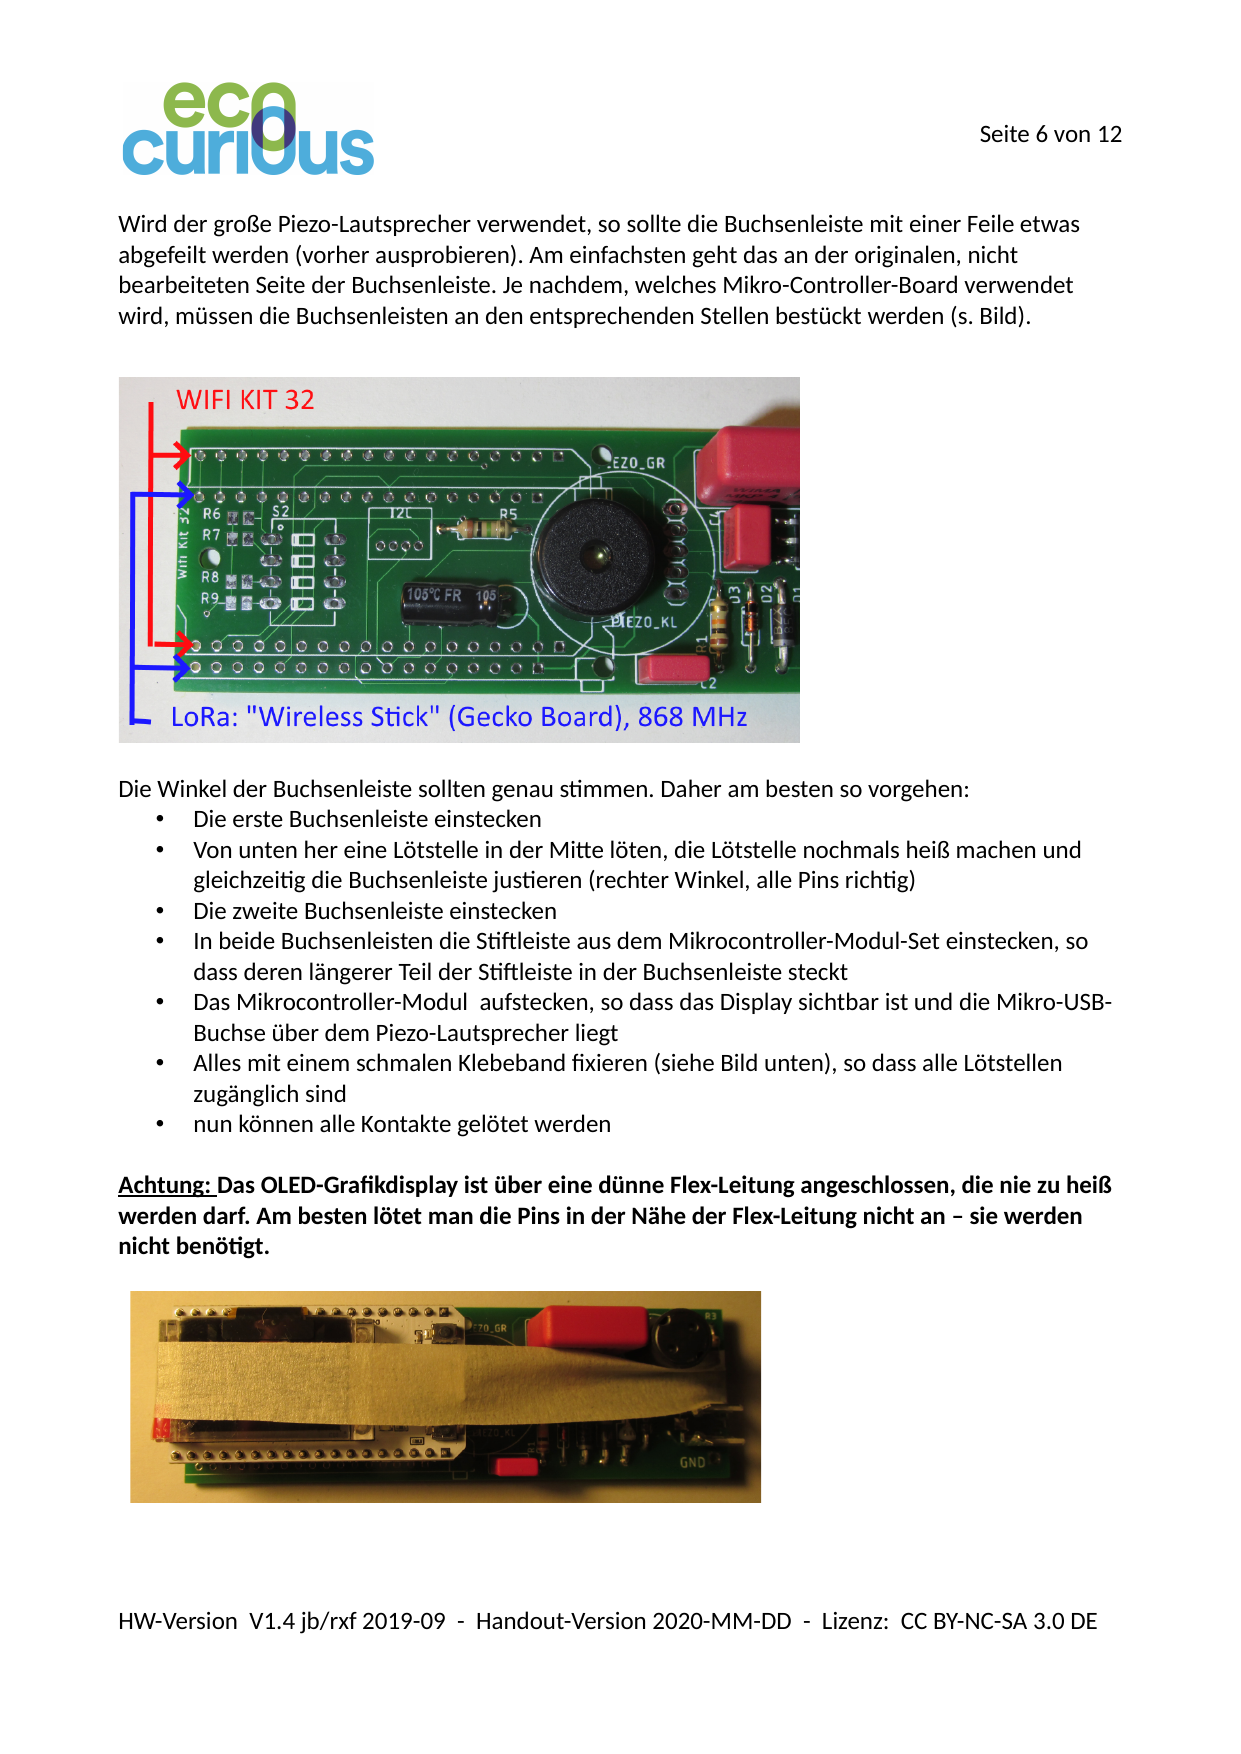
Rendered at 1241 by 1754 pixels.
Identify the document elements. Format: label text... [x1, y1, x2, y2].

text Die Winkel der Buchsenleiste sollten genau stimmen. Daher am besten so vorgehen: [118, 773, 1122, 803]
list Alles mit einem schmalen Klebeband fixieren (siehe Bild unten), so dass alle Lötstellen zugänglich sind [156, 1047, 1122, 1108]
list In beide Buchsenleisten die Stiftleiste aus dem Mikrocontroller-Modul-Set einstecken, so dass deren längerer Teil der Stiftleiste in der Buchsenleiste steckt [156, 925, 1122, 986]
text Wird der große Piezo-Lautsprecher verwendet, so sollte die Buchsenleiste mit einer Feile etwas abgefeilt werden (vorher ausprobieren). Am einfachsten geht das an der originalen, nicht bearbeiteten Seite der Buchsenleiste. Je nachdem, welches Mikro-Controller-Board verwendet wird, müssen die Buchsenleisten an den entsprechenden Stellen bestückt werden (s. Bild). [118, 209, 1122, 331]
picture [130, 1291, 762, 1503]
list Die zweite Buchsenleiste einstecken [156, 895, 1122, 925]
list Das Mikrocontroller-Modul aufstecken, so dass das Display sichtbar ist und die Mikro-USB-Buchse über dem Piezo-Lautsprecher liegt [156, 986, 1122, 1047]
list Die erste Buchsenleiste einstecken [156, 803, 1122, 834]
list Von unten her eine Lötstelle in der Mitte löten, die Lötstelle nochmals heiß machen und gleichzeitig die Buchsenleiste justieren (rechter Winkel, alle Pins richtig) [156, 834, 1122, 895]
picture [122, 82, 374, 175]
text Achtung: Das OLED-Grafikdisplay ist über eine dünne Flex-Leitung angeschlossen, die nie zu heiß werden darf. Am besten lötet man die Pins in der Nähe der Flex-Leitung nicht an – sie werden nicht benötigt. [118, 1169, 1122, 1261]
list nun können alle Kontakte gelötet werden [156, 1108, 1122, 1139]
picture [118, 377, 800, 743]
